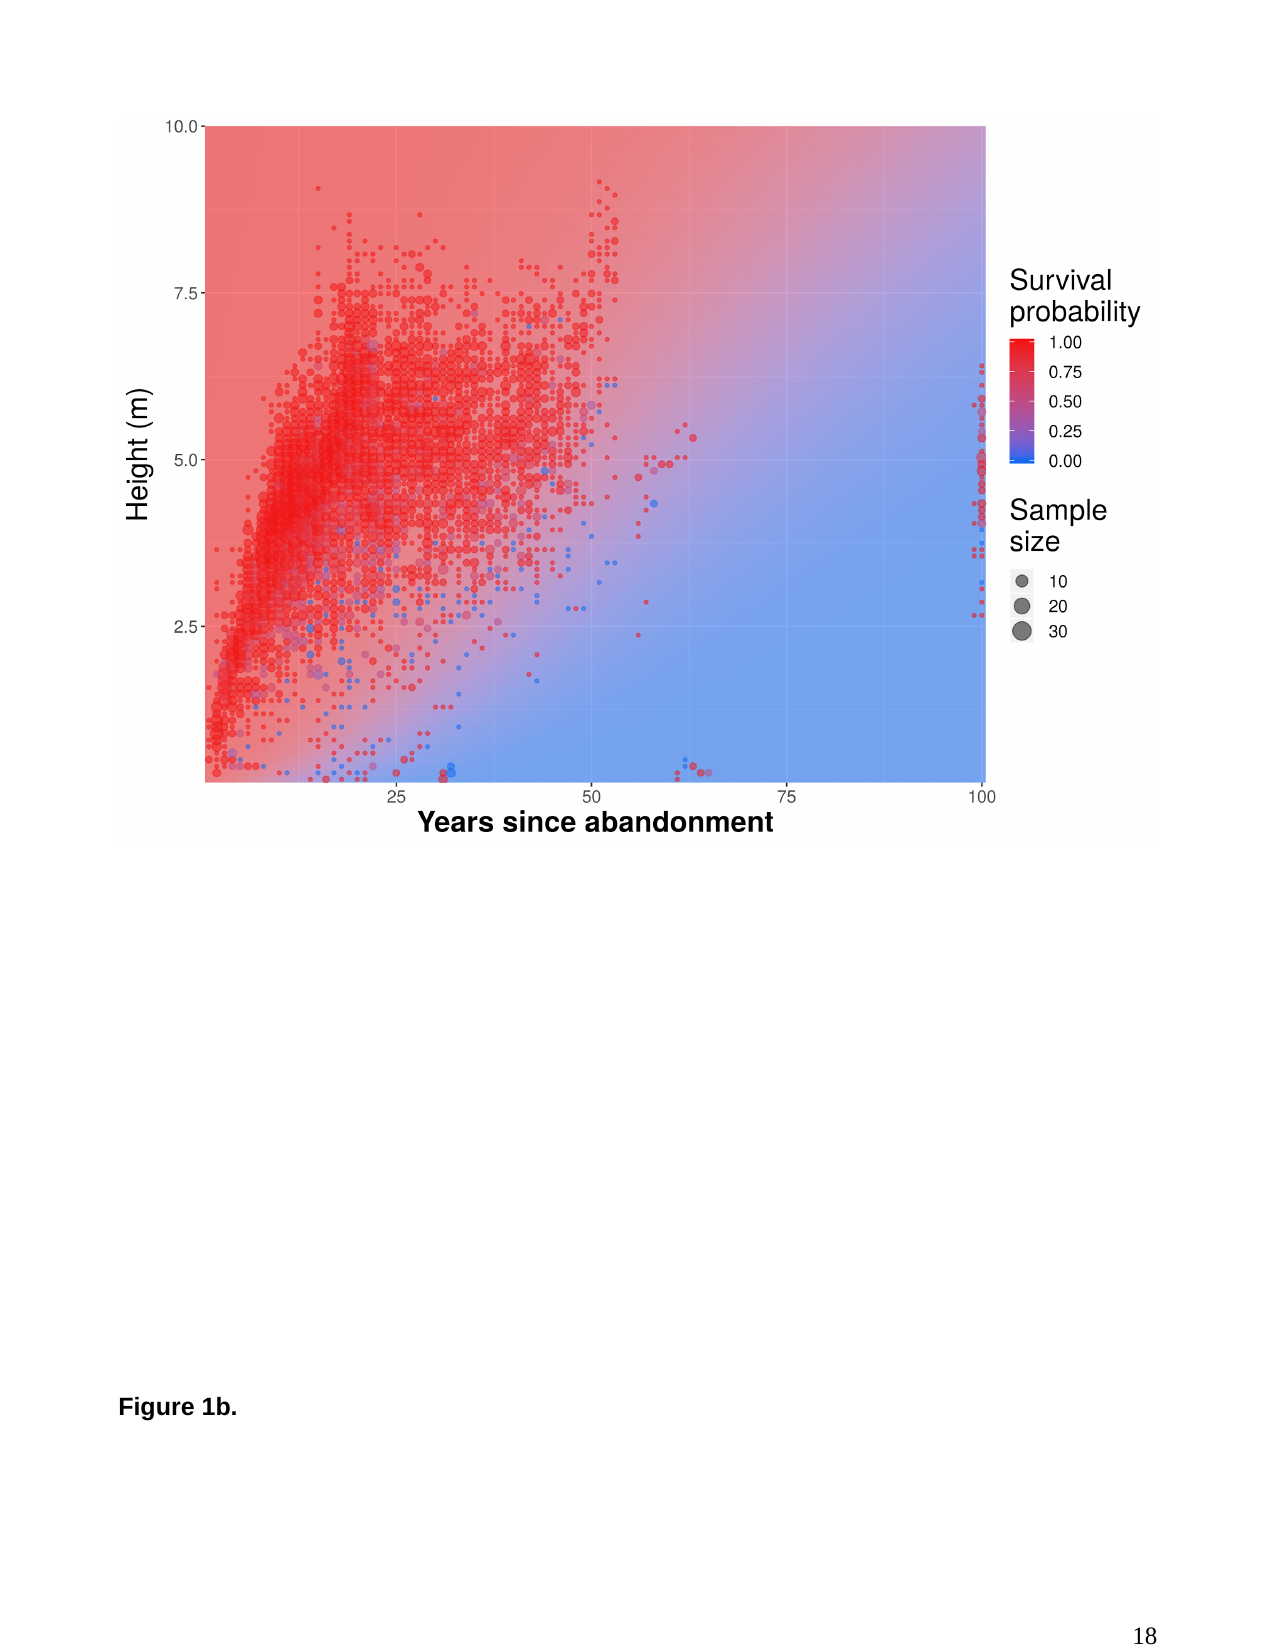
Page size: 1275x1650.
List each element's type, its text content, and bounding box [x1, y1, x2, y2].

text Figure 1b. [118, 1391, 1157, 1420]
picture [118, 118, 1157, 846]
